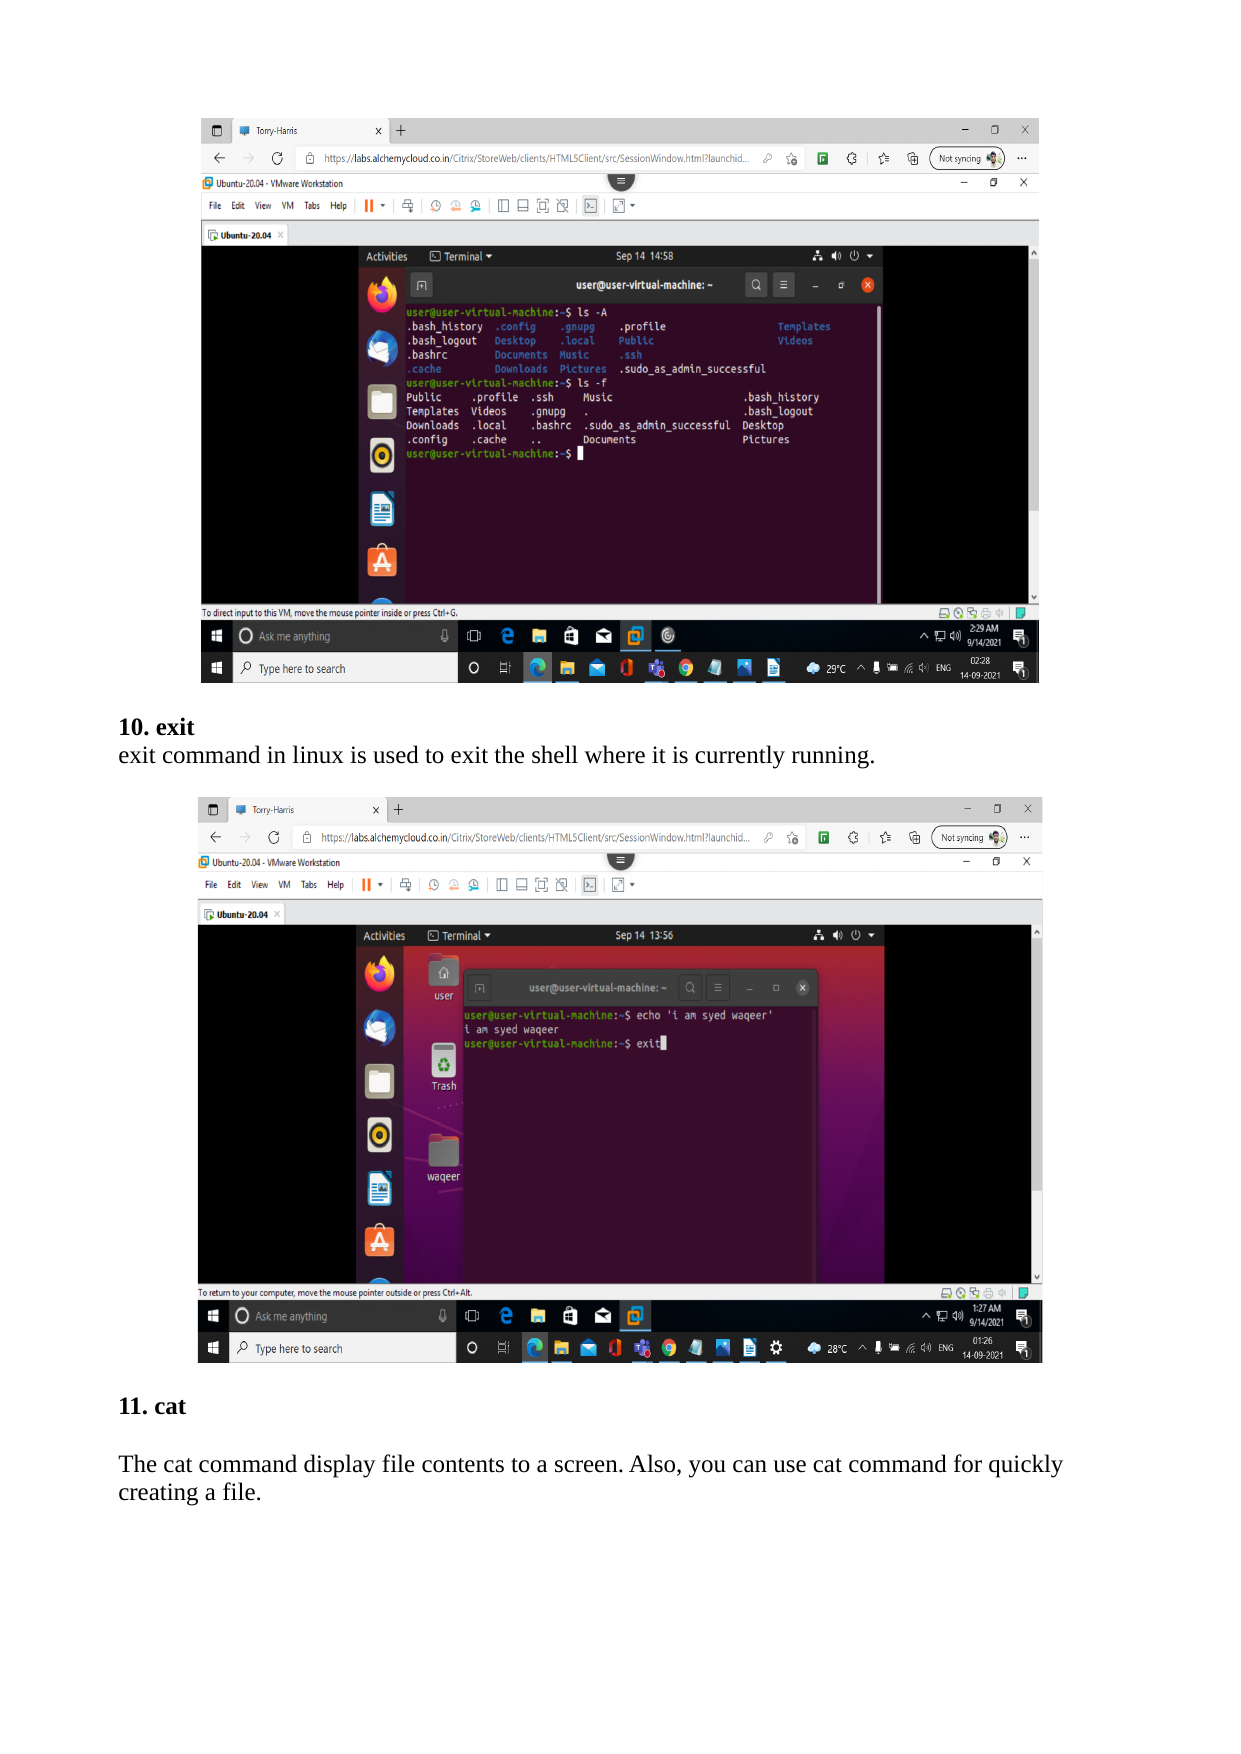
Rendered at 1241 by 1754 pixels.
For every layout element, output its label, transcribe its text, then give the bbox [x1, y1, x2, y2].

text The cat command display file contents to a screen. Also, you can use cat command for quickly creating a file. [118, 1449, 1122, 1506]
text 10. exit [118, 712, 1122, 740]
picture [197, 797, 1043, 1363]
picture [201, 118, 1039, 683]
text 11. cat [118, 1391, 1122, 1420]
text exit command in linux is used to exit the shell where it is currently running. [118, 740, 1122, 769]
